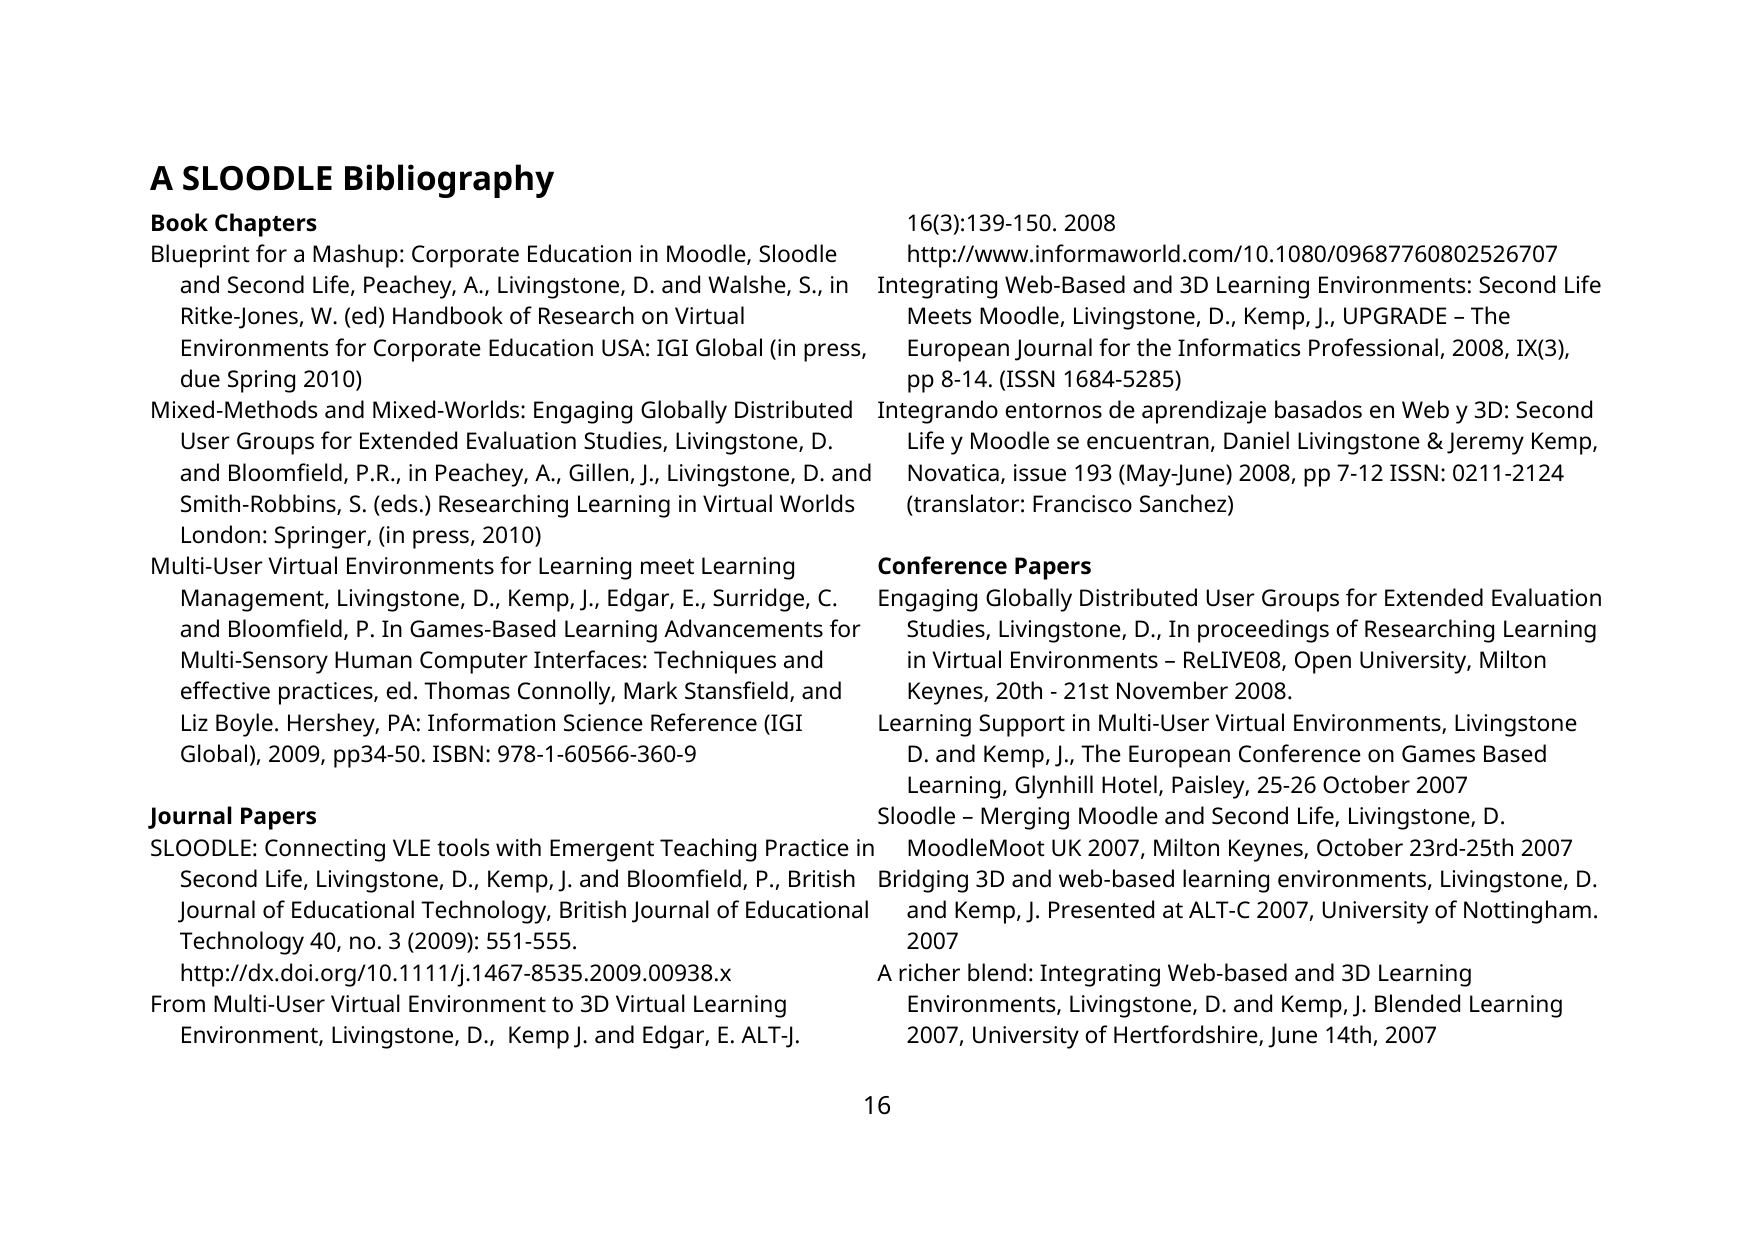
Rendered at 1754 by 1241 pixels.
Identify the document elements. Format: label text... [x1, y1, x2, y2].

text Blueprint for a Mashup: Corporate Education in Moodle, Sloodle and Second Life, Peachey, A., Livingstone, D. and Walshe, S., in Ritke-Jones, W. (ed) Handbook of Research on Virtual Environments for Corporate Education USA: IGI Global (in press, due Spring 2010) [150, 238, 877, 394]
text Sloodle – Merging Moodle and Second Life, Livingstone, D. MoodleMoot UK 2007, Milton Keynes, October 23rd-25th 2007 [877, 800, 1604, 863]
text Journal Papers [150, 800, 877, 832]
text Conference Papers [877, 550, 1604, 582]
text Multi-User Virtual Environments for Learning meet Learning Management, Livingstone, D., Kemp, J., Edgar, E., Surridge, C. and Bloomfield, P. In Games-Based Learning Advancements for Multi-Sensory Human Computer Interfaces: Techniques and effective practices, ed. Thomas Connolly, Mark Stansfield, and Liz Boyle. Hershey, PA: Information Science Reference (IGI Global), 2009, pp34-50. ISBN: 978-1-60566-360-9 [150, 550, 877, 769]
text Integrating Web-Based and 3D Learning Environments: Second Life Meets Moodle, Livingstone, D., Kemp, J., UPGRADE – The European Journal for the Informatics Professional, 2008, IX(3), pp 8-14. (ISSN 1684-5285) [877, 269, 1604, 394]
subtitle A SLOODLE Bibliography [150, 155, 1604, 200]
text Mixed-Methods and Mixed-Worlds: Engaging Globally Distributed User Groups for Extended Evaluation Studies, Livingstone, D. and Bloomfield, P.R., in Peachey, A., Gillen, J., Livingstone, D. and Smith-Robbins, S. (eds.) Researching Learning in Virtual Worlds London: Springer, (in press, 2010) [150, 394, 877, 550]
text Integrando entornos de aprendizaje basados en Web y 3D: Second Life y Moodle se encuentran, Daniel Livingstone & Jeremy Kemp, Novatica, issue 193 (May-June) 2008, pp 7-12 ISSN: 0211-2124 (translator: Francisco Sanchez) [877, 394, 1604, 519]
text From Multi-User Virtual Environment to 3D Virtual Learning Environment, Livingstone, D., Kemp J. and Edgar, E. ALT-J. [150, 988, 877, 1050]
text Engaging Globally Distributed User Groups for Extended Evaluation Studies, Livingstone, D., In proceedings of Researching Learning in Virtual Environments – ReLIVE08, Open University, Milton Keynes, 20th - 21st November 2008. [877, 582, 1604, 707]
text SLOODLE: Connecting VLE tools with Emergent Teaching Practice in Second Life, Livingstone, D., Kemp, J. and Bloomfield, P., British Journal of Educational Technology, British Journal of Educational Technology 40, no. 3 (2009): 551-555. http://dx.doi.org/10.1111/j.1467-8535.2009.00938.x [150, 832, 877, 988]
text Bridging 3D and web-based learning environments, Livingstone, D. and Kemp, J. Presented at ALT-C 2007, University of Nottingham. 2007 [877, 863, 1604, 957]
text A richer blend: Integrating Web-based and 3D Learning Environments, Livingstone, D. and Kemp, J. Blended Learning 2007, University of Hertfordshire, June 14th, 2007 [877, 957, 1604, 1050]
text Book Chapters [150, 207, 877, 238]
text 16(3):139-150. 2008 http://www.informaworld.com/10.1080/09687760802526707 [877, 207, 1604, 269]
text Learning Support in Multi-User Virtual Environments, Livingstone D. and Kemp, J., The European Conference on Games Based Learning, Glynhill Hotel, Paisley, 25-26 October 2007 [877, 707, 1604, 800]
